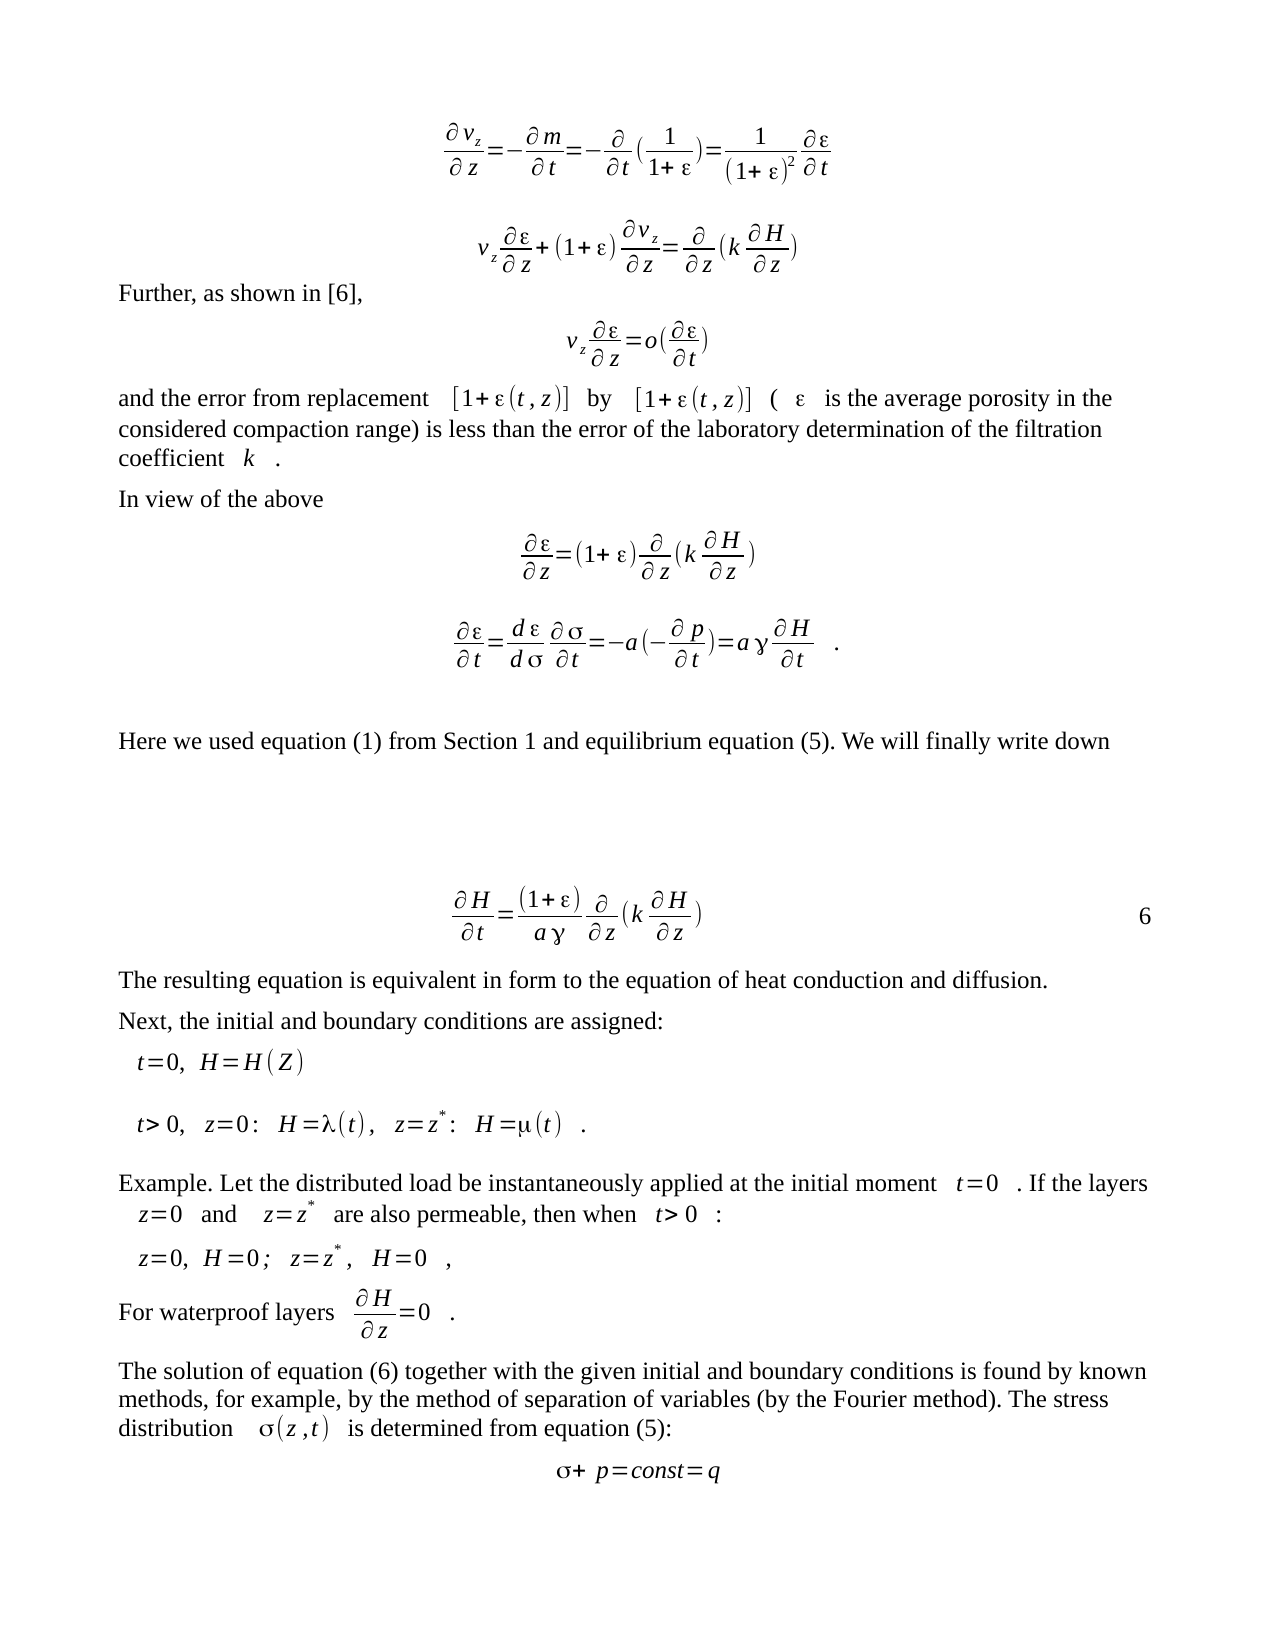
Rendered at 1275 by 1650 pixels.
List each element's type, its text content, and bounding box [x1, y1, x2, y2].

table_header [118, 879, 1041, 965]
text . [118, 613, 1157, 672]
text In view of the above [118, 484, 1157, 513]
text , [118, 1240, 1157, 1272]
text For waterproof layers. [118, 1284, 1157, 1343]
text The solution of equation (6) together with the given initial and boundary conditions is found by known methods, for example, by the method of separation of variables (by the Fourier method). The stress distribution is determined from equation (5): [118, 1356, 1157, 1444]
text Further, as shown in [6], [118, 278, 1157, 307]
text Here we used equation (1) from Section 1 and equilibrium equation (5). We will finally write down [118, 726, 1157, 755]
text Next, the initial and boundary conditions are assigned: [118, 1006, 1157, 1035]
text The resulting equation is equivalent in form to the equation of heat conduction and diffusion. [118, 965, 1157, 994]
text and the error from replacement by (is the average porosity in the considered compaction range) is less than the error of the laboratory determination of the filtration coefficient. [118, 383, 1157, 472]
table_header 6 [1041, 879, 1157, 965]
text . [118, 1106, 1157, 1139]
text Example. Let the distributed load be instantaneously applied at the initial moment. If the layers and are also permeable, then when: [118, 1168, 1157, 1228]
